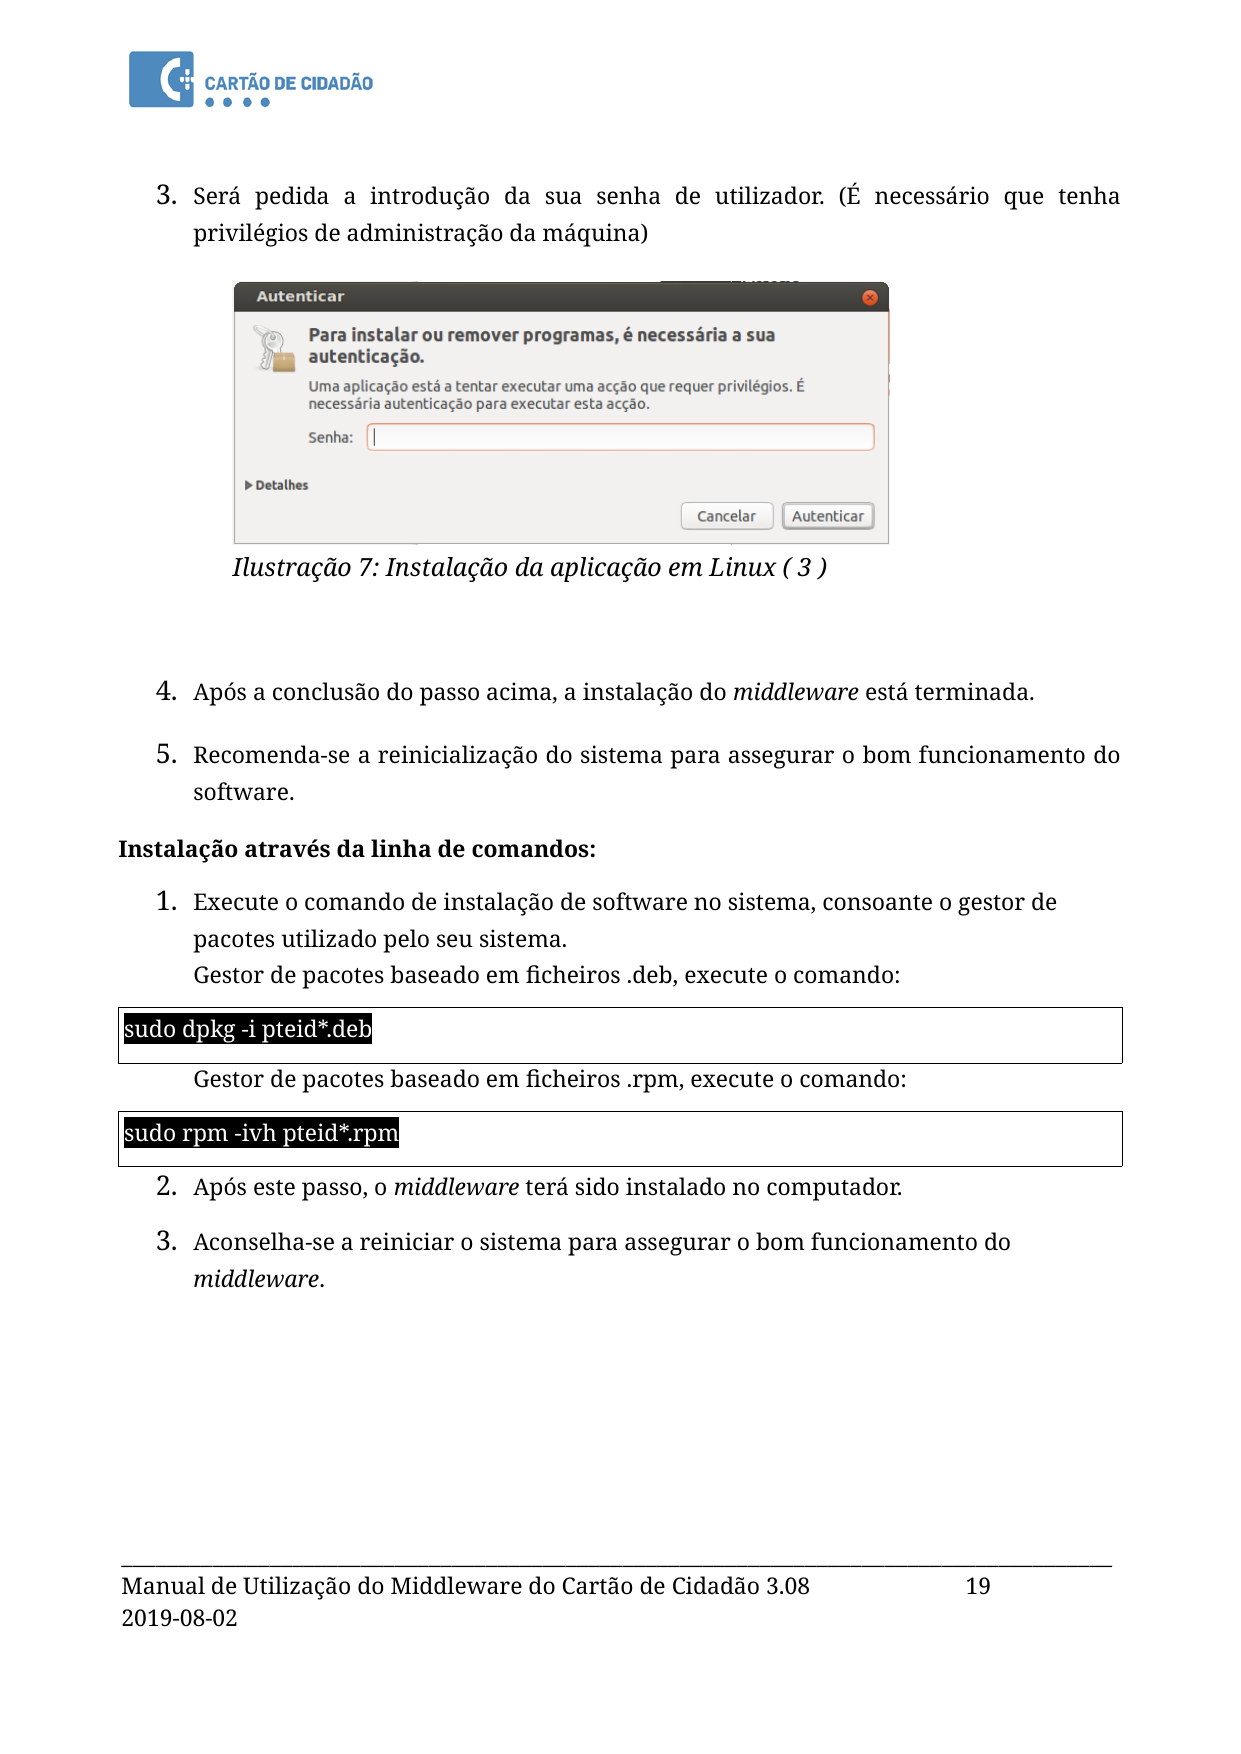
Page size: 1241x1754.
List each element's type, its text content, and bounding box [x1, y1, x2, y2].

picture [232, 281, 890, 545]
list Após este passo, o middleware terá sido instalado no computador. [156, 1167, 1122, 1203]
table_header sudo dpkg -i pteid*.deb [119, 1008, 1122, 1062]
list Aconselha-se a reiniciar o sistema para assegurar o bom funcionamento do middleware. [156, 1221, 1122, 1294]
picture [127, 45, 420, 115]
list Após a conclusão do passo acima, a instalação do middleware está terminada. [156, 671, 1122, 708]
text Ilustração 7: Instalação da aplicação em Linux ( 3 ) [232, 545, 890, 583]
text Instalação através da linha de comandos: [118, 833, 1122, 864]
list Recomenda-se a reinicialização do sistema para assegurar o bom funcionamento do software. [156, 734, 1122, 807]
list Gestor de pacotes baseado em ficheiros .rpm, execute o comando: [156, 1064, 1122, 1094]
list Execute o comando de instalação de software no sistema, consoante o gestor de pacotes utilizado pelo seu sistema. Gestor de pacotes baseado em ficheiros .deb, execute o comando: [156, 881, 1122, 990]
table_header sudo rpm -ivh pteid*.rpm [119, 1112, 1122, 1166]
list Será pedida a introdução da sua senha de utilizador. (É necessário que tenha privilégios de administração da máquina) [156, 175, 1122, 248]
